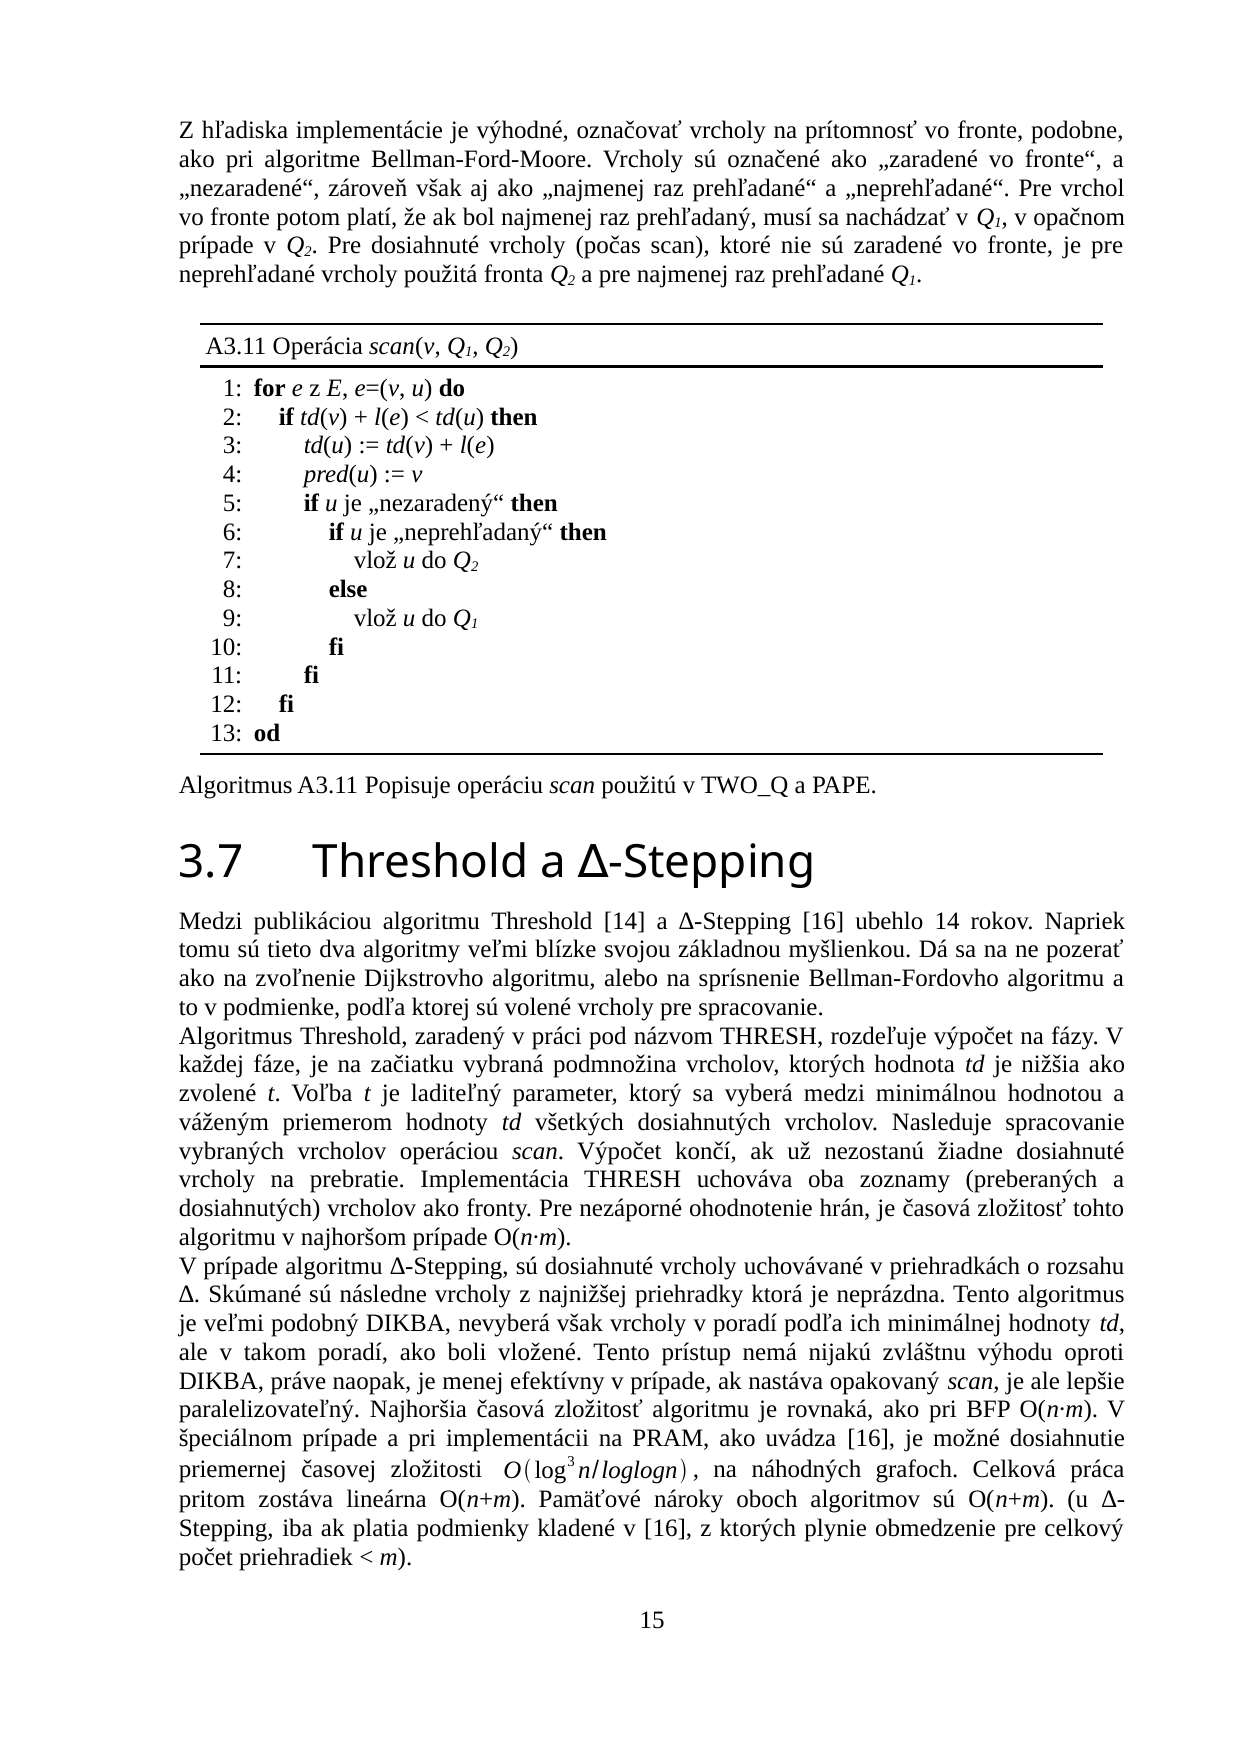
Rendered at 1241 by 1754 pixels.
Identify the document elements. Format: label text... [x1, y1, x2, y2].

text V prípade algoritmu ∆-Stepping, sú dosiahnuté vrcholy uchovávané v priehradkách o rozsahu ∆. Skúmané sú následne vrcholy z najnižšej priehradky ktorá je neprázdna. Tento algoritmus je veľmi podobný DIKBA, nevyberá však vrcholy v poradí podľa ich minimálnej hodnoty td, ale v takom poradí, ako boli vložené. Tento prístup nemá nijakú zvláštnu výhodu oproti DIKBA, práve naopak, je menej efektívny v prípade, ak nastáva opakovaný scan, je ale lepšie paralelizovateľný. Najhoršia časová zložitosť algoritmu je rovnaká, ako pri BFP O(n∙m). V špeciálnom prípade a pri implementácii na PRAM, ako uvádza [16], je možné dosiahnutie priemernej časovej zložitosti , na náhodných grafoch. Celková práca pritom zostáva lineárna O(n+m). Pamäťové nároky oboch algoritmov sú O(n+m). (u ∆-Stepping, iba ak platia podmienky kladené v [16], z ktorých plynie obmedzenie pre celkový počet priehradiek < m). [178, 1251, 1125, 1570]
table_cell for e z E, e=(v, u) do if td(v) + l(e) < td(u) then td(u) := td(v) + l(e) pred(u) := v if u je „nezaradený“ then if u je „neprehľadaný“ then vlož u do Q2 else vlož u do Q1 fi fi fi od [248, 368, 1103, 753]
table_header A3.11 Operácia scan(v, Q1, Q2) [200, 325, 1103, 365]
text Algoritmus A3.11 Popisuje operáciu scan použitú v TWO_Q a PAPE. [178, 770, 1125, 798]
subtitle Threshold a ∆-Stepping [178, 828, 1125, 891]
table_cell 1: 2: 3: 4: 5: 6: 7: 8: 9: 10: 11: 12: 13: [200, 368, 248, 753]
text Medzi publikáciou algoritmu Threshold [14] a ∆-Stepping [16] ubehlo 14 rokov. Napriek tomu sú tieto dva algoritmy veľmi blízke svojou základnou myšlienkou. Dá sa na ne pozerať ako na zvoľnenie Dijkstrovho algoritmu, alebo na sprísnenie Bellman-Fordovho algoritmu a to v podmienke, podľa ktorej sú volené vrcholy pre spracovanie. [178, 906, 1125, 1021]
text Z hľadiska implementácie je výhodné, označovať vrcholy na prítomnosť vo fronte, podobne, ako pri algoritme Bellman-Ford-Moore. Vrcholy sú označené ako „zaradené vo fronte“, a „nezaradené“, zároveň však aj ako „najmenej raz prehľadané“ a „neprehľadané“. Pre vrchol vo fronte potom platí, že ak bol najmenej raz prehľadaný, musí sa nachádzať v Q1, v opačnom prípade v Q2. Pre dosiahnuté vrcholy (počas scan), ktoré nie sú zaradené vo fronte, je pre neprehľadané vrcholy použitá fronta Q2 a pre najmenej raz prehľadané Q1. [178, 116, 1125, 288]
text Algoritmus Threshold, zaradený v práci pod názvom THRESH, rozdeľuje výpočet na fázy. V každej fáze, je na začiatku vybraná podmnožina vrcholov, ktorých hodnota td je nižšia ako zvolené t. Voľba t je laditeľný parameter, ktorý sa vyberá medzi minimálnou hodnotou a váženým priemerom hodnoty td všetkých dosiahnutých vrcholov. Nasleduje spracovanie vybraných vrcholov operáciou scan. Výpočet končí, ak už nezostanú žiadne dosiahnuté vrcholy na prebratie. Implementácia THRESH uchováva oba zoznamy (preberaných a dosiahnutých) vrcholov ako fronty. Pre nezáporné ohodnotenie hrán, je časová zložitosť tohto algoritmu v najhoršom prípade O(n∙m). [178, 1021, 1125, 1251]
